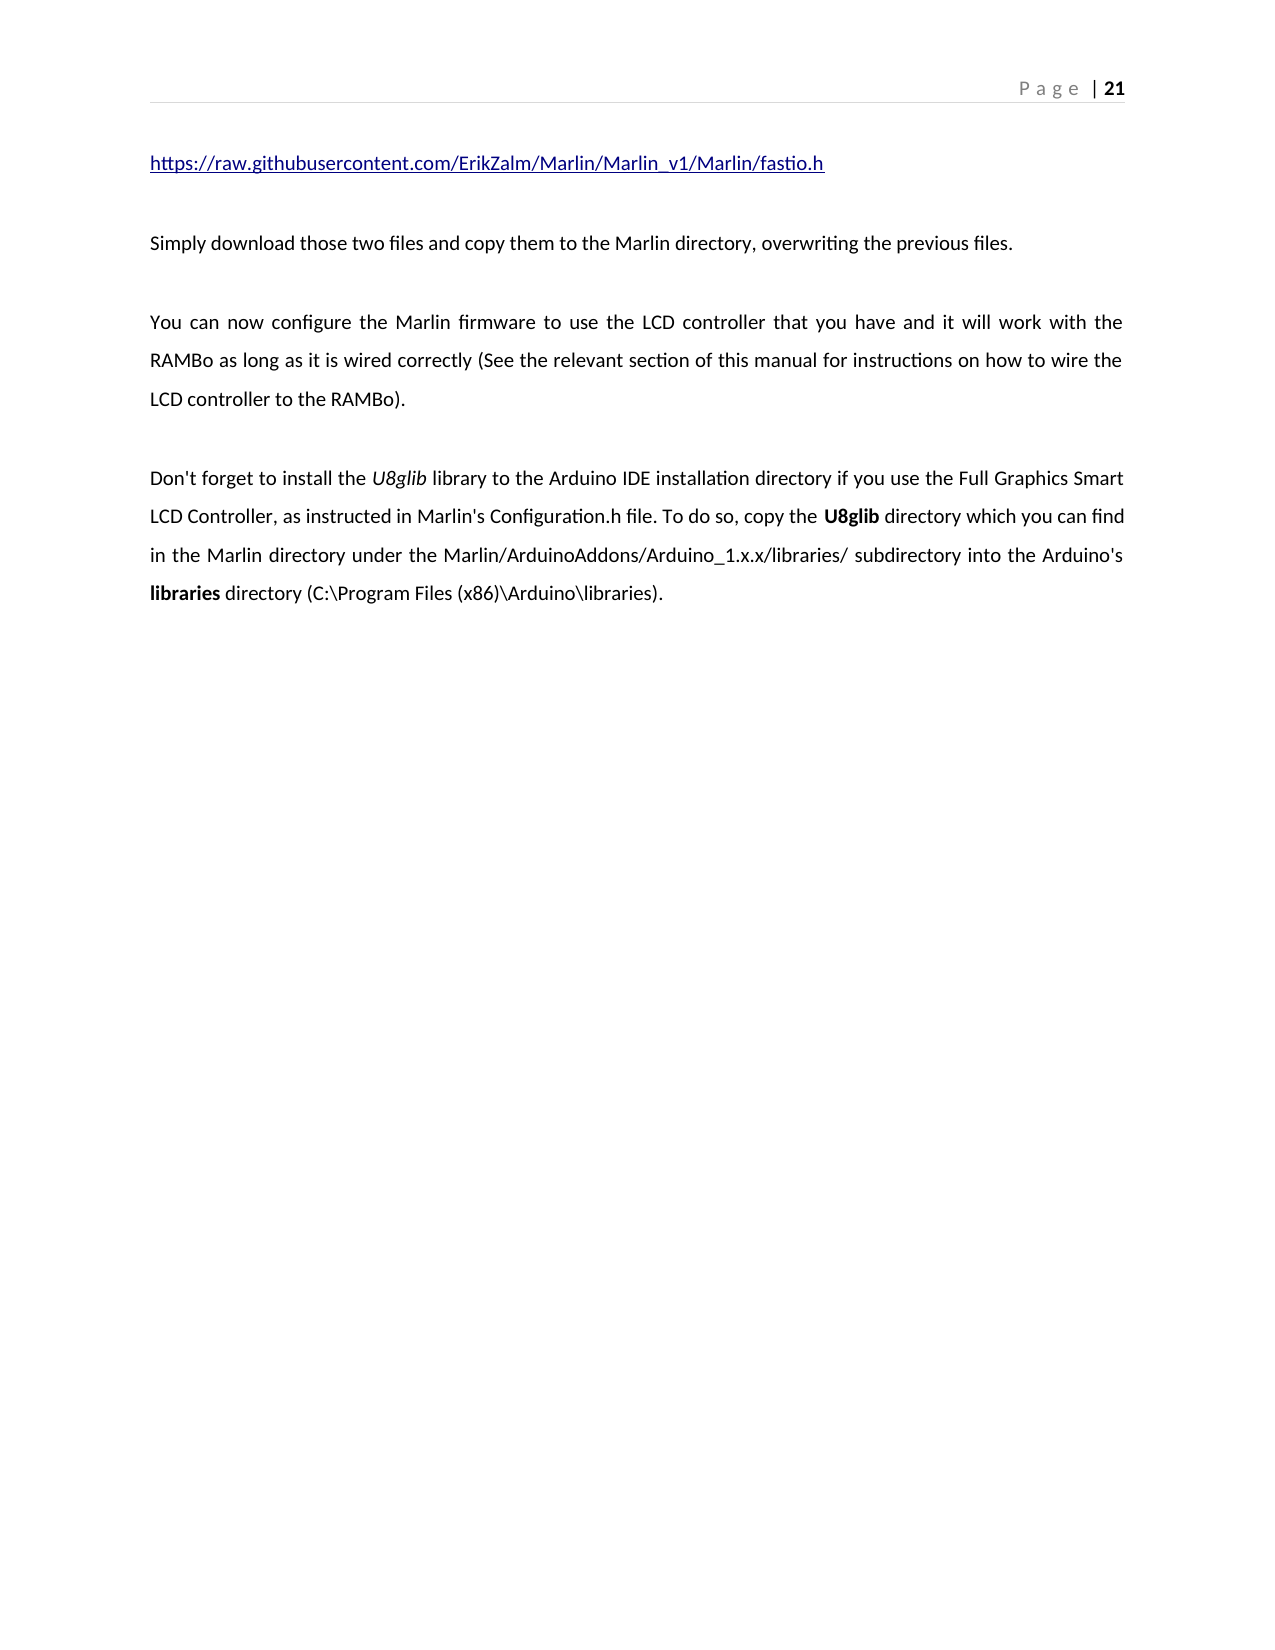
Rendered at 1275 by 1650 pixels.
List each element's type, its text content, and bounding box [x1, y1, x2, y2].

text https://raw.githubusercontent.com/ErikZalm/Marlin/Marlin_v1/Marlin/fastio.h [150, 150, 1125, 175]
text Simply download those two files and copy them to the Marlin directory, overwriting the previous files. [150, 230, 1125, 255]
text You can now configure the Marlin firmware to use the LCD controller that you have and it will work with the RAMBo as long as it is wired correctly (See the relevant section of this manual for instructions on how to wire the LCD controller to the RAMBo). [150, 309, 1125, 411]
text Don't forget to install the U8glib library to the Arduino IDE installation directory if you use the Full Graphics Smart LCD Controller, as instructed in Marlin's Configuration.h file. To do so, copy the U8glib directory which you can find in the Marlin directory under the Marlin/ArduinoAddons/Arduino_1.x.x/libraries/ subdirectory into the Arduino's libraries directory (C:\Program Files (x86)\Arduino\libraries). [150, 466, 1125, 605]
